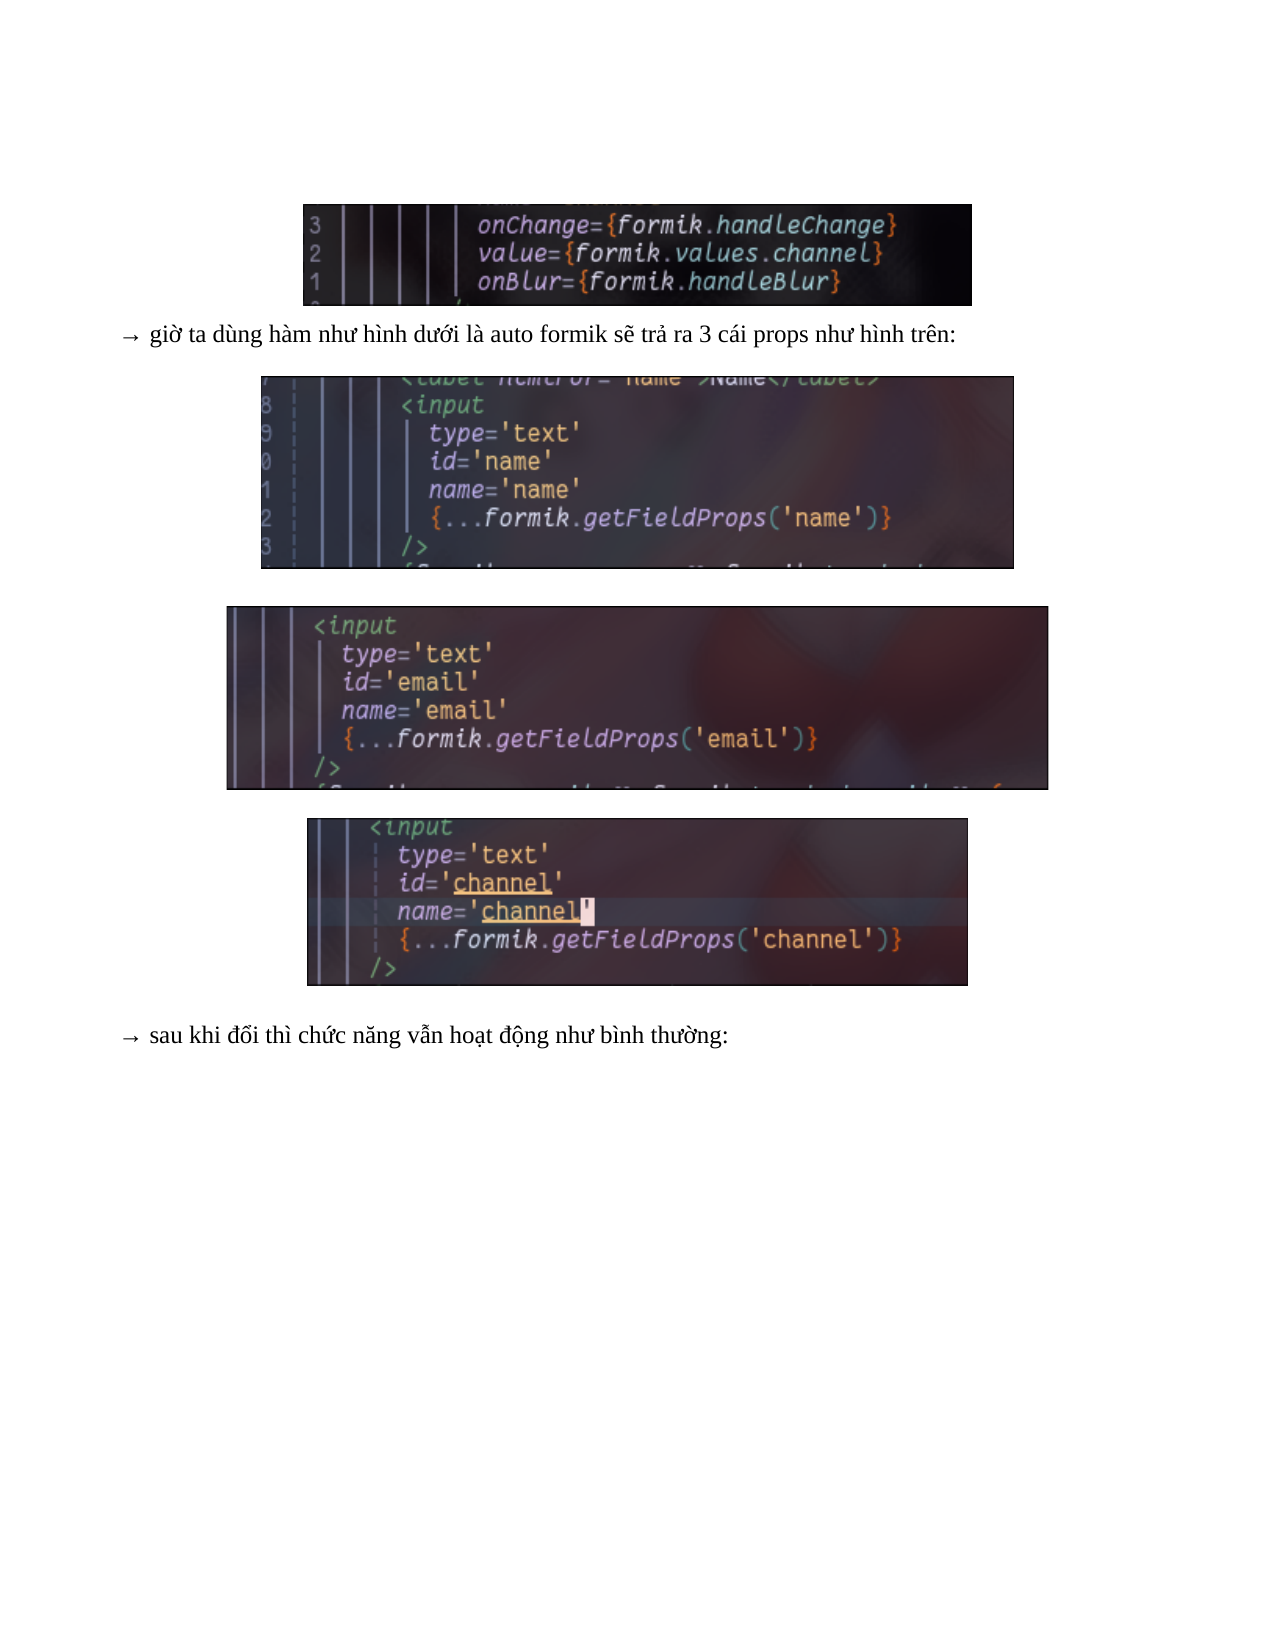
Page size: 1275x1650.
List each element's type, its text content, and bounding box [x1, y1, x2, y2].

text → giờ ta dùng hàm như hình dưới là auto formik sẽ trả ra 3 cái props như hình trên: [118, 319, 1157, 348]
picture [261, 376, 1014, 569]
text → sau khi đổi thì chức năng vẫn hoạt động như bình thường: [118, 1020, 1157, 1048]
picture [226, 606, 1049, 790]
picture [307, 818, 968, 986]
picture [303, 204, 972, 306]
